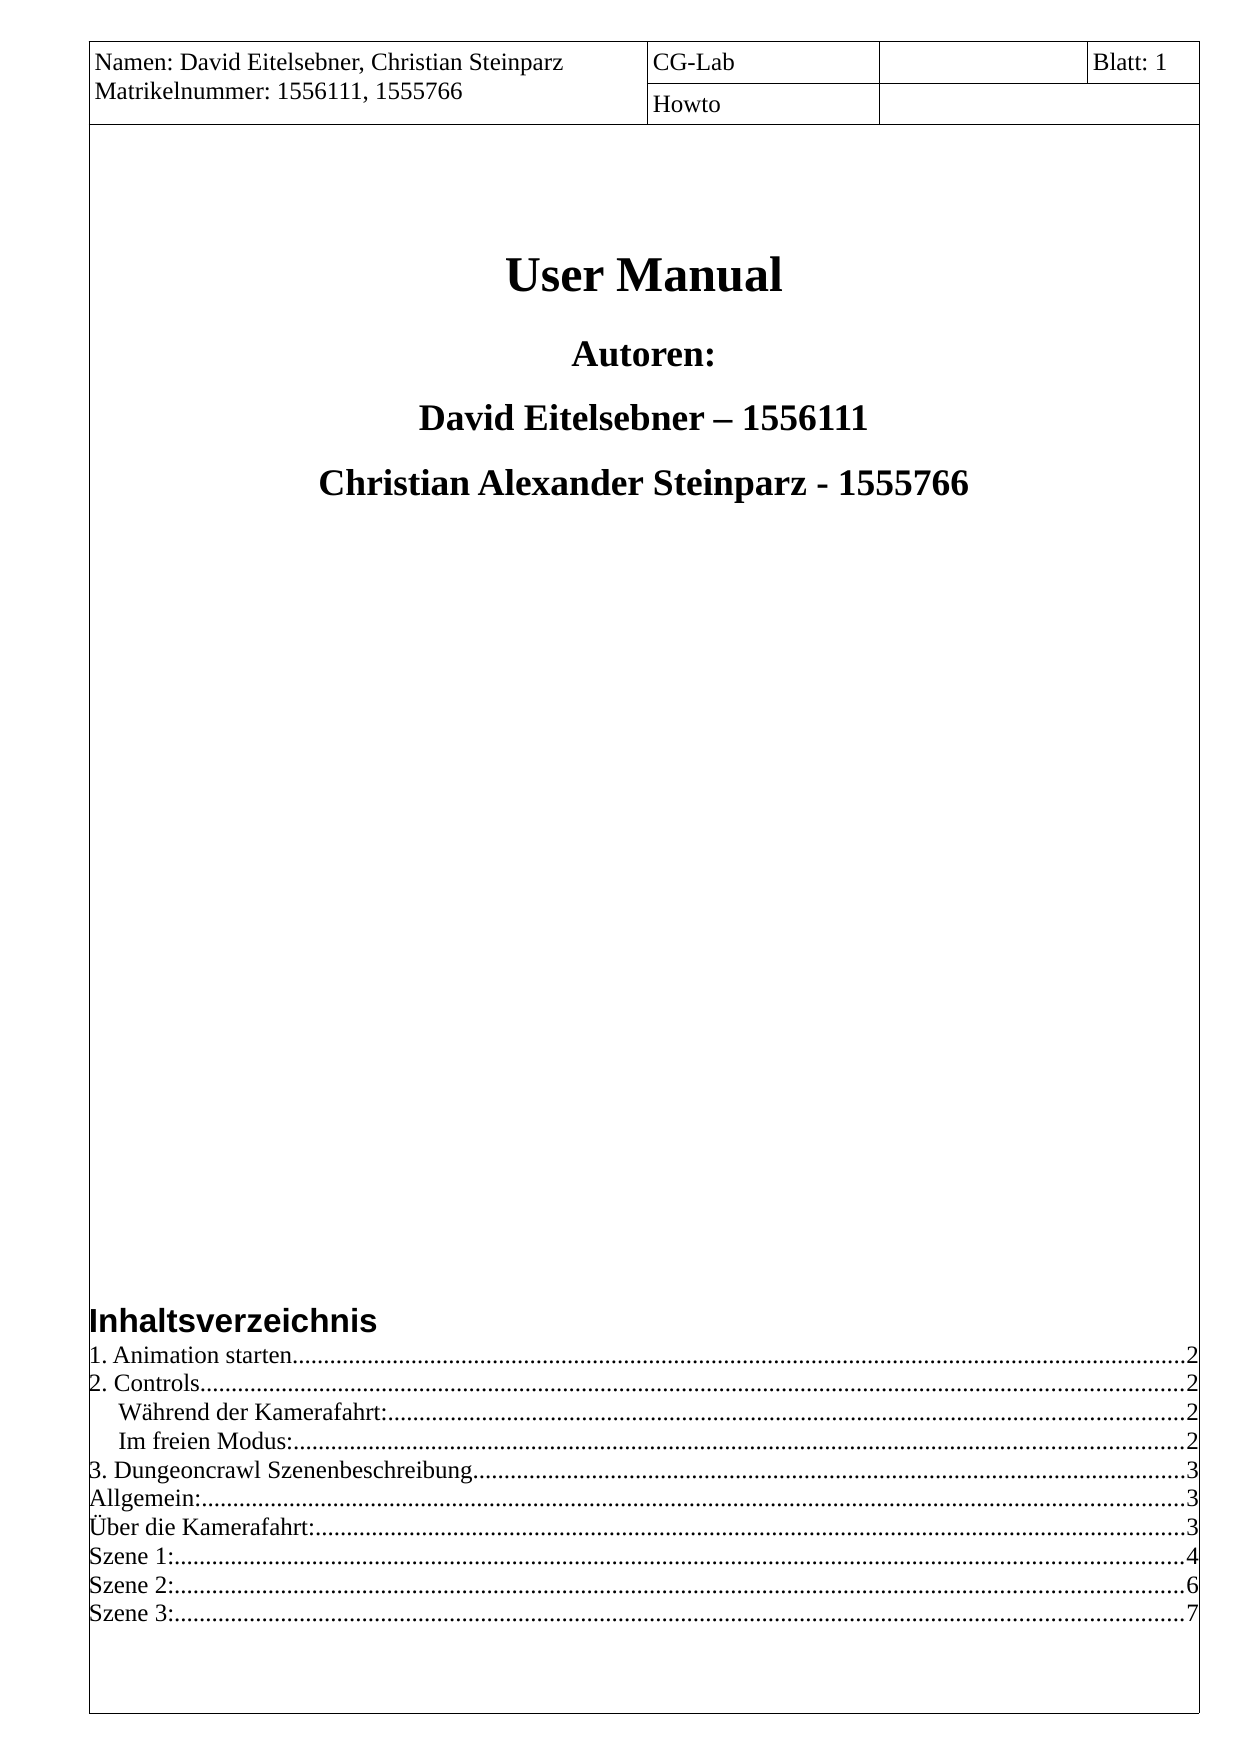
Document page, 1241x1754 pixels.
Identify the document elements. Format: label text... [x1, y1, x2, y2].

text 1. Animation starten 2 [90, 1340, 1199, 1368]
subtitle Inhaltsverzeichnis [90, 1301, 1199, 1340]
text Über die Kamerafahrt: 3 [90, 1512, 1199, 1541]
text Szene 2: 6 [90, 1570, 1199, 1598]
text Christian Alexander Steinparz - 1555766 [90, 460, 1199, 503]
text David Eitelsebner – 1556111 [90, 396, 1199, 439]
text Im freien Modus: 2 [118, 1426, 1199, 1455]
text Szene 1: 4 [90, 1541, 1199, 1570]
text Allgemein: 3 [90, 1483, 1199, 1512]
text Während der Kamerafahrt: 2 [118, 1397, 1199, 1426]
text Autoren: [90, 331, 1199, 374]
text User Manual [90, 245, 1199, 302]
text 2. Controls 2 [90, 1368, 1199, 1397]
text 3. Dungeoncrawl Szenenbeschreibung 3 [90, 1455, 1199, 1483]
text Szene 3: 7 [90, 1598, 1199, 1627]
